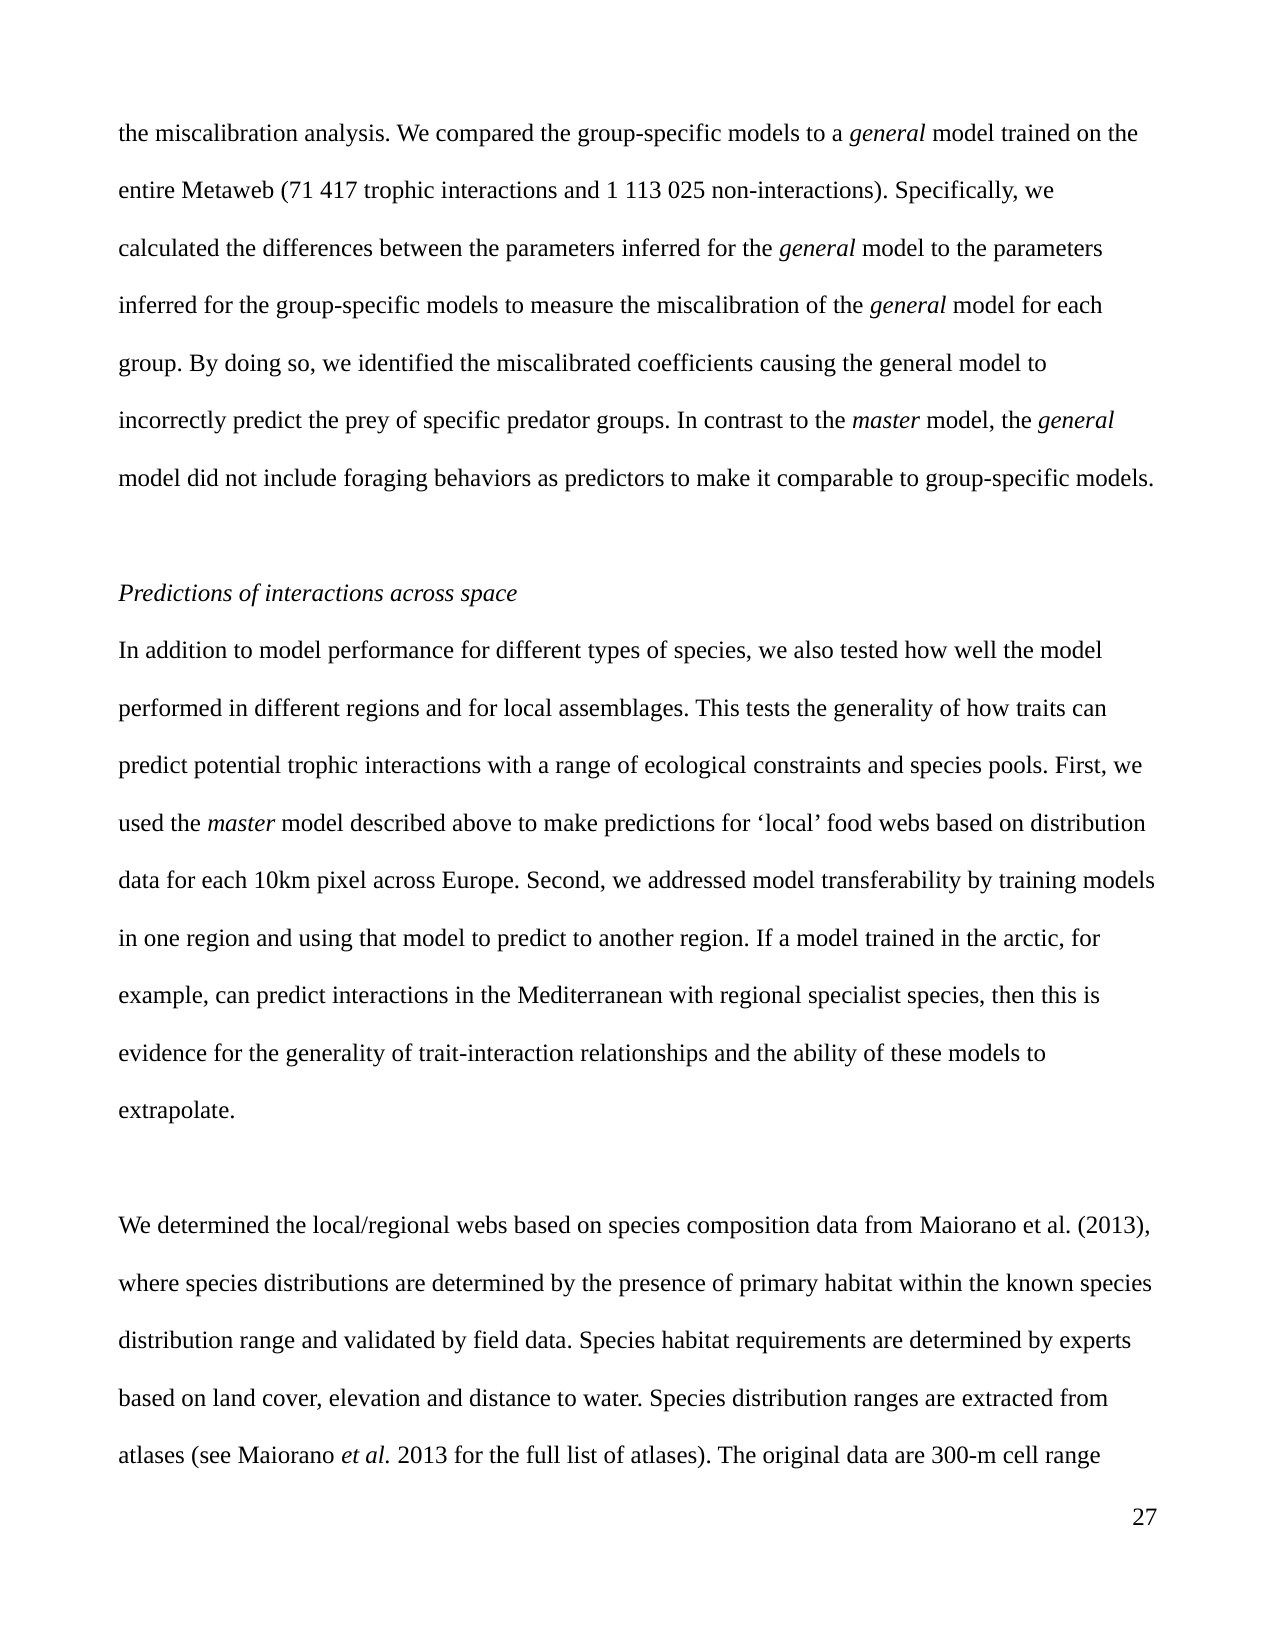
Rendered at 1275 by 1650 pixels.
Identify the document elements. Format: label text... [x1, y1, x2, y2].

text We determined the local/regional webs based on species composition data from Maiorano et al. (2013), where species distributions are determined by the presence of primary habitat within the known species distribution range and validated by field data. Species habitat requirements are determined by experts based on land cover, elevation and distance to water. Species distribution ranges are extracted from atlases (see Maiorano et al. 2013 for the full list of atlases). The original data are 300-m cell range [118, 1211, 1157, 1469]
text Predictions of interactions across space [118, 578, 1157, 607]
text the miscalibration analysis. We compared the group-specific models to a general model trained on the entire Metaweb (71 417 trophic interactions and 1 113 025 non-interactions). Specifically, we calculated the differences between the parameters inferred for the general model to the parameters inferred for the group-specific models to measure the miscalibration of the general model for each group. By doing so, we identified the miscalibrated coefficients causing the general model to incorrectly predict the prey of specific predator groups. In contrast to the master model, the general model did not include foraging behaviors as predictors to make it comparable to group-specific models. [118, 118, 1157, 492]
text In addition to model performance for different types of species, we also tested how well the model performed in different regions and for local assemblages. This tests the generality of how traits can predict potential trophic interactions with a range of ecological constraints and species pools. First, we used the master model described above to make predictions for ‘local’ food webs based on distribution data for each 10km pixel across Europe. Second, we addressed model transferability by training models in one region and using that model to predict to another region. If a model trained in the arctic, for example, can predict interactions in the Mediterranean with regional specialist species, then this is evidence for the generality of trait-interaction relationships and the ability of these models to extrapolate. [118, 636, 1157, 1124]
